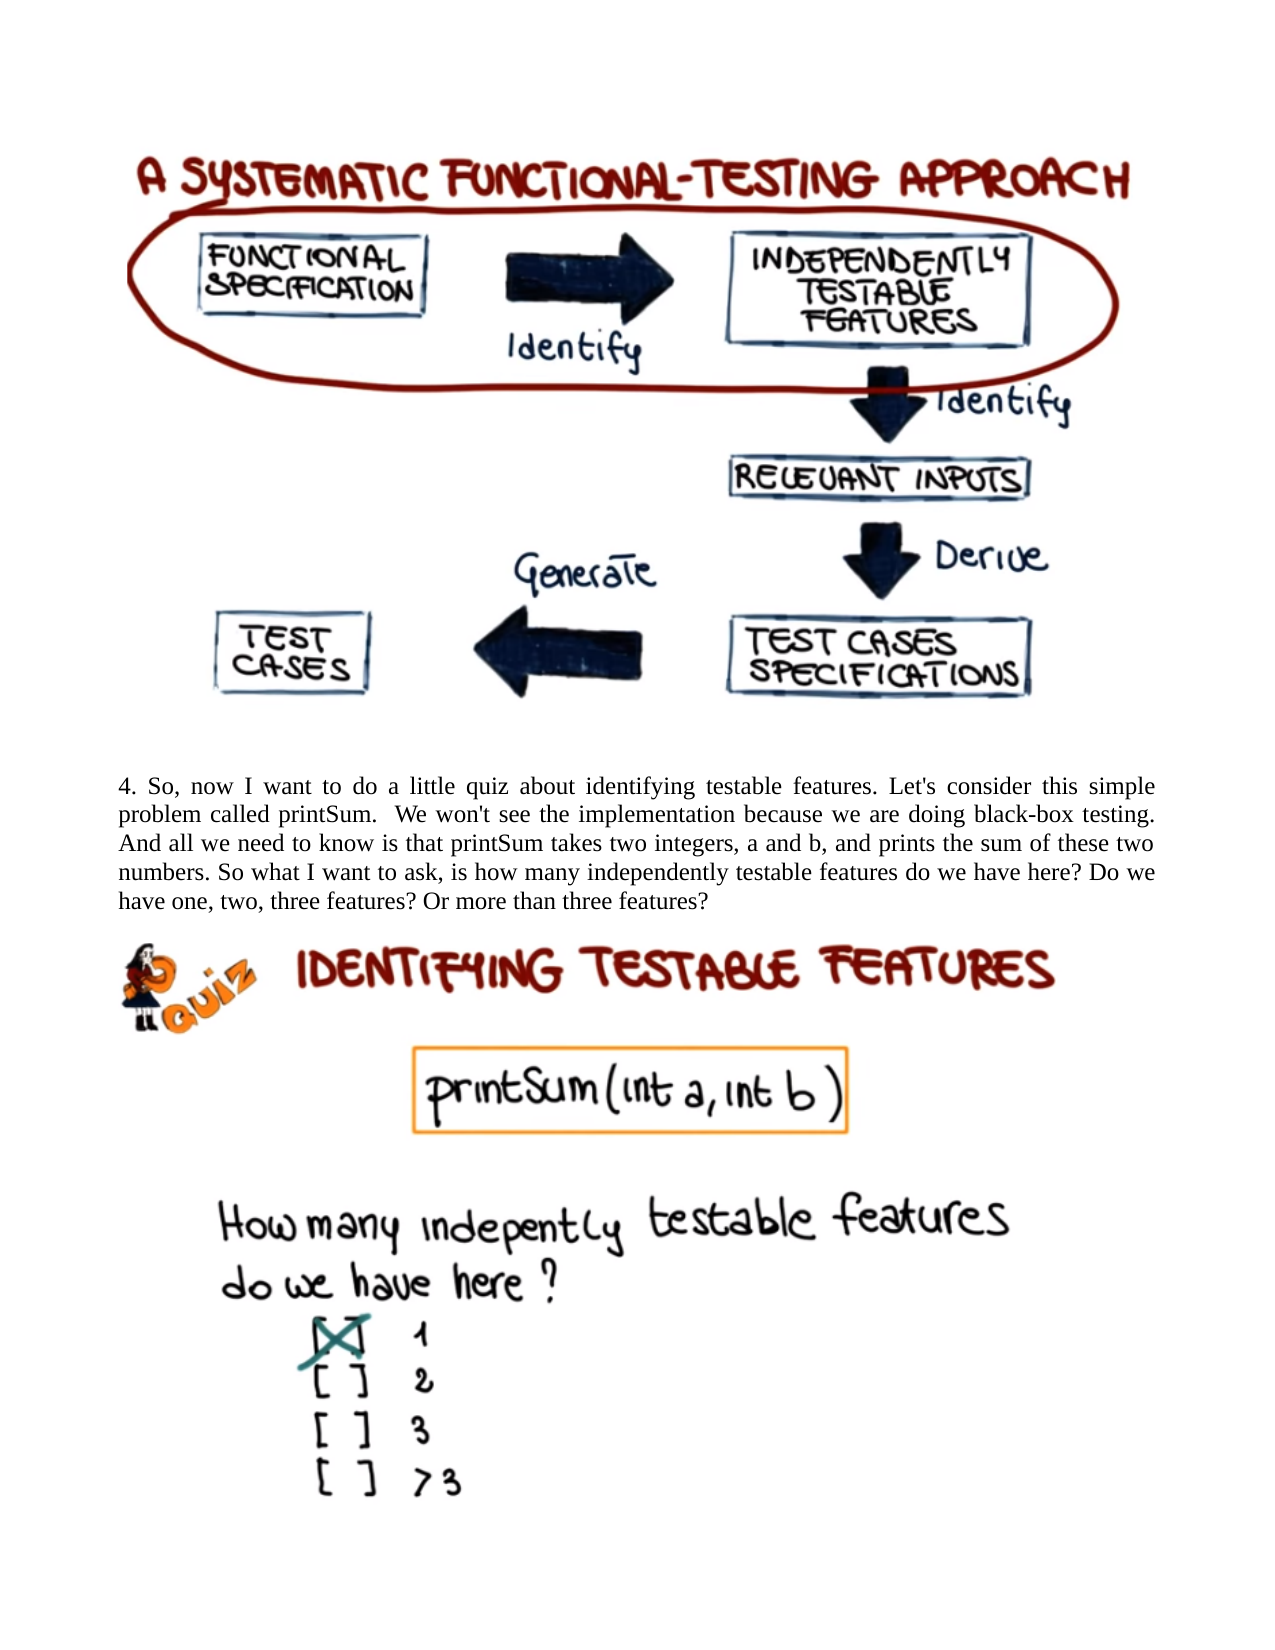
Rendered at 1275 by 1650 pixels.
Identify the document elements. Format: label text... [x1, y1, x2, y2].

text 4. So, now I want to do a little quiz about identifying testable features. Let's consider this simple problem called printSum. We won't see the implementation because we are doing black-box testing. And all we need to know is that printSum takes two integers, a and b, and prints the sum of these two numbers. So what I want to ask, is how many independently testable features do we have here? Do we have one, two, three features? Or more than three features? [118, 771, 1157, 914]
picture [118, 146, 1157, 714]
picture [118, 943, 1157, 1510]
